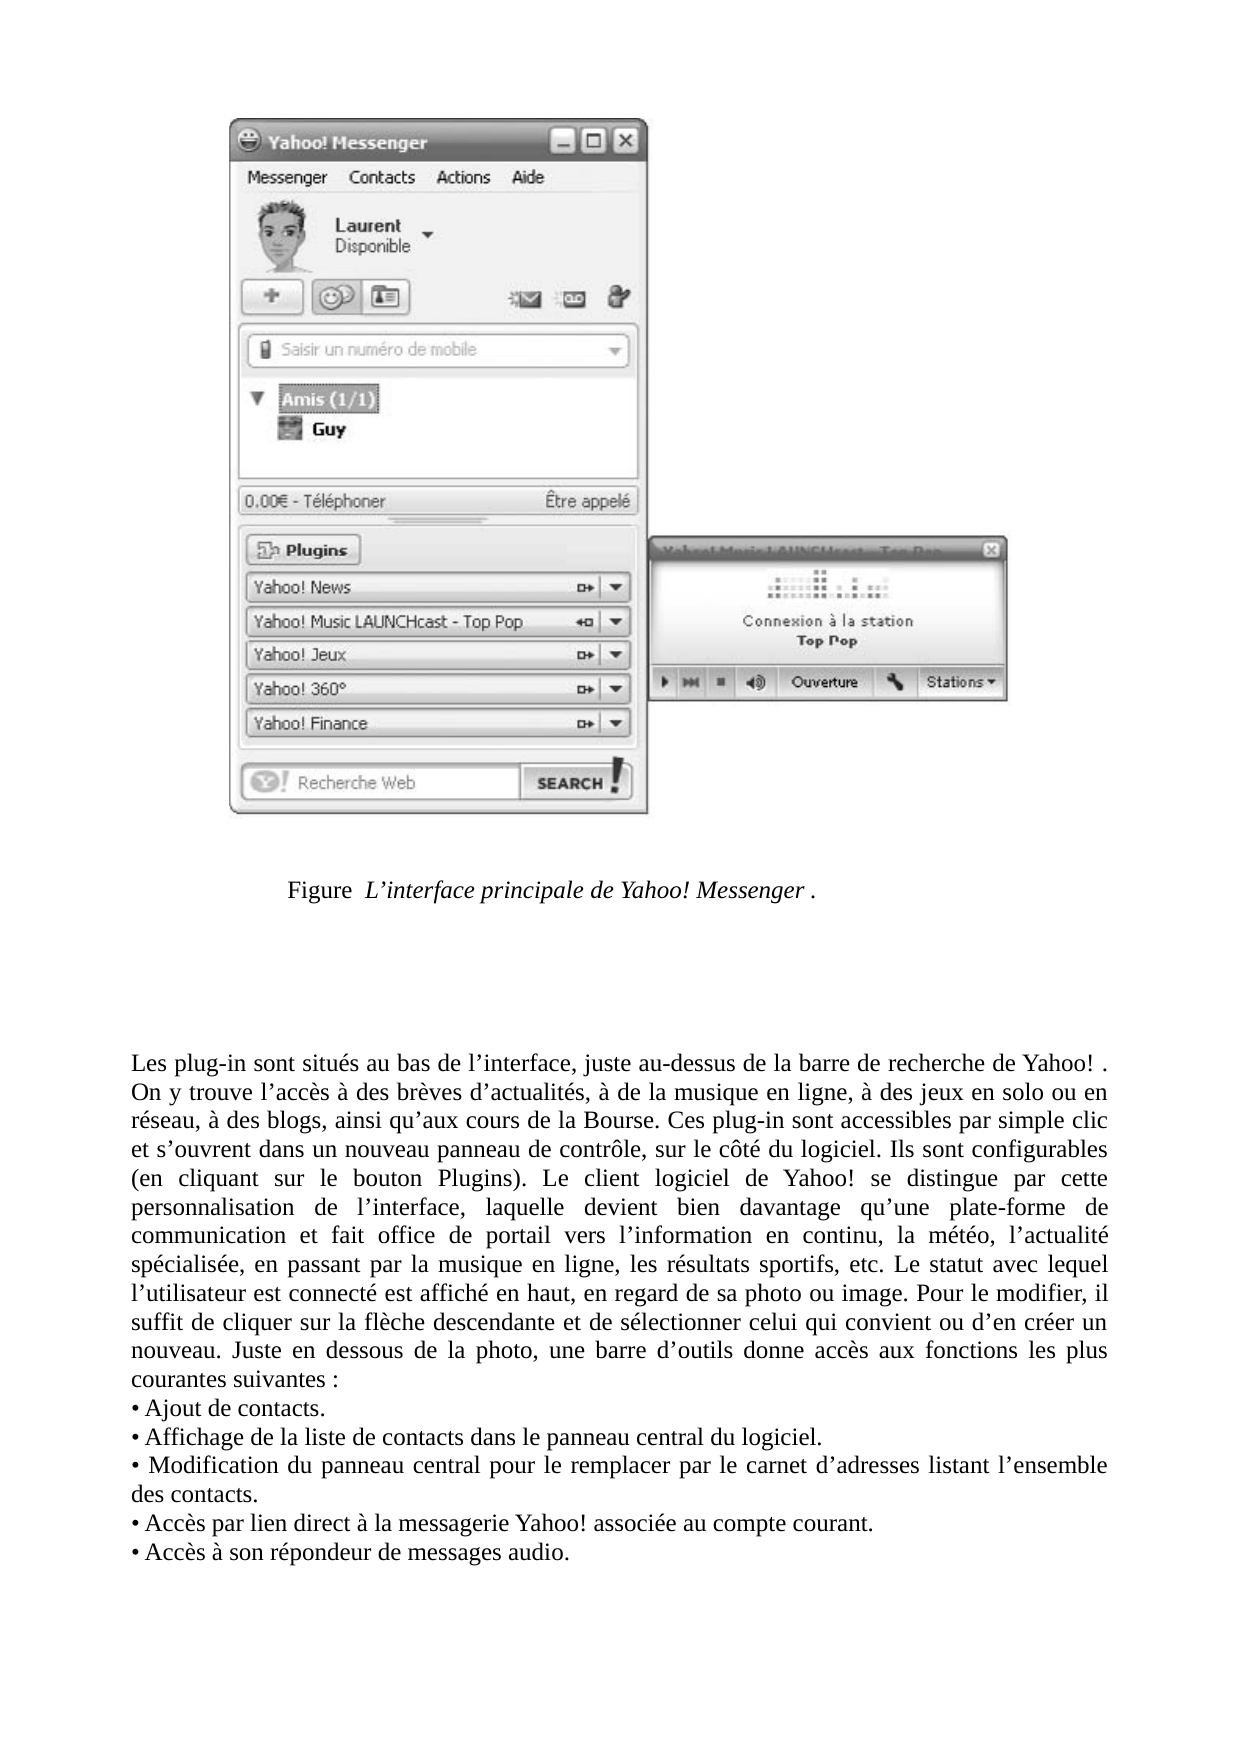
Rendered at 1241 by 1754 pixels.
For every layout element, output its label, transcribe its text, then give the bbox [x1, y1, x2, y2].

text • Ajout de contacts. [131, 1393, 1109, 1422]
picture [229, 118, 1011, 819]
text • Accès à son répondeur de messages audio. [131, 1537, 1109, 1566]
text Les plug-in sont situés au bas de l’interface, juste au-dessus de la barre de recherche de Yahoo! . On y trouve l’accès à des brèves d’actualités, à de la musique en ligne, à des jeux en solo ou en réseau, à des blogs, ainsi qu’aux cours de la Bourse. Ces plug-in sont accessibles par simple clic et s’ouvrent dans un nouveau panneau de contrôle, sur le côté du logiciel. Ils sont configurables (en cliquant sur le bouton Plugins). Le client logiciel de Yahoo! se distingue par cette personnalisation de l’interface, laquelle devient bien davantage qu’une plate-forme de communication et fait office de portail vers l’information en continu, la météo, l’actualité spécialisée, en passant par la musique en ligne, les résultats sportifs, etc. Le statut avec lequel l’utilisateur est connecté est affiché en haut, en regard de sa photo ou image. Pour le modifier, il suffit de cliquer sur la flèche descendante et de sélectionner celui qui convient ou d’en créer un nouveau. Juste en dessous de la photo, une barre d’outils donne accès aux fonctions les plus courantes suivantes : [131, 1048, 1109, 1393]
text • Affichage de la liste de contacts dans le panneau central du logiciel. [131, 1422, 1109, 1451]
text • Accès par lien direct à la messagerie Yahoo! associée au compte courant. [131, 1508, 1109, 1537]
text • Modification du panneau central pour le remplacer par le carnet d’adresses listant l’ensemble des contacts. [131, 1451, 1109, 1508]
text Figure L’interface principale de Yahoo! Messenger . [131, 876, 1109, 904]
